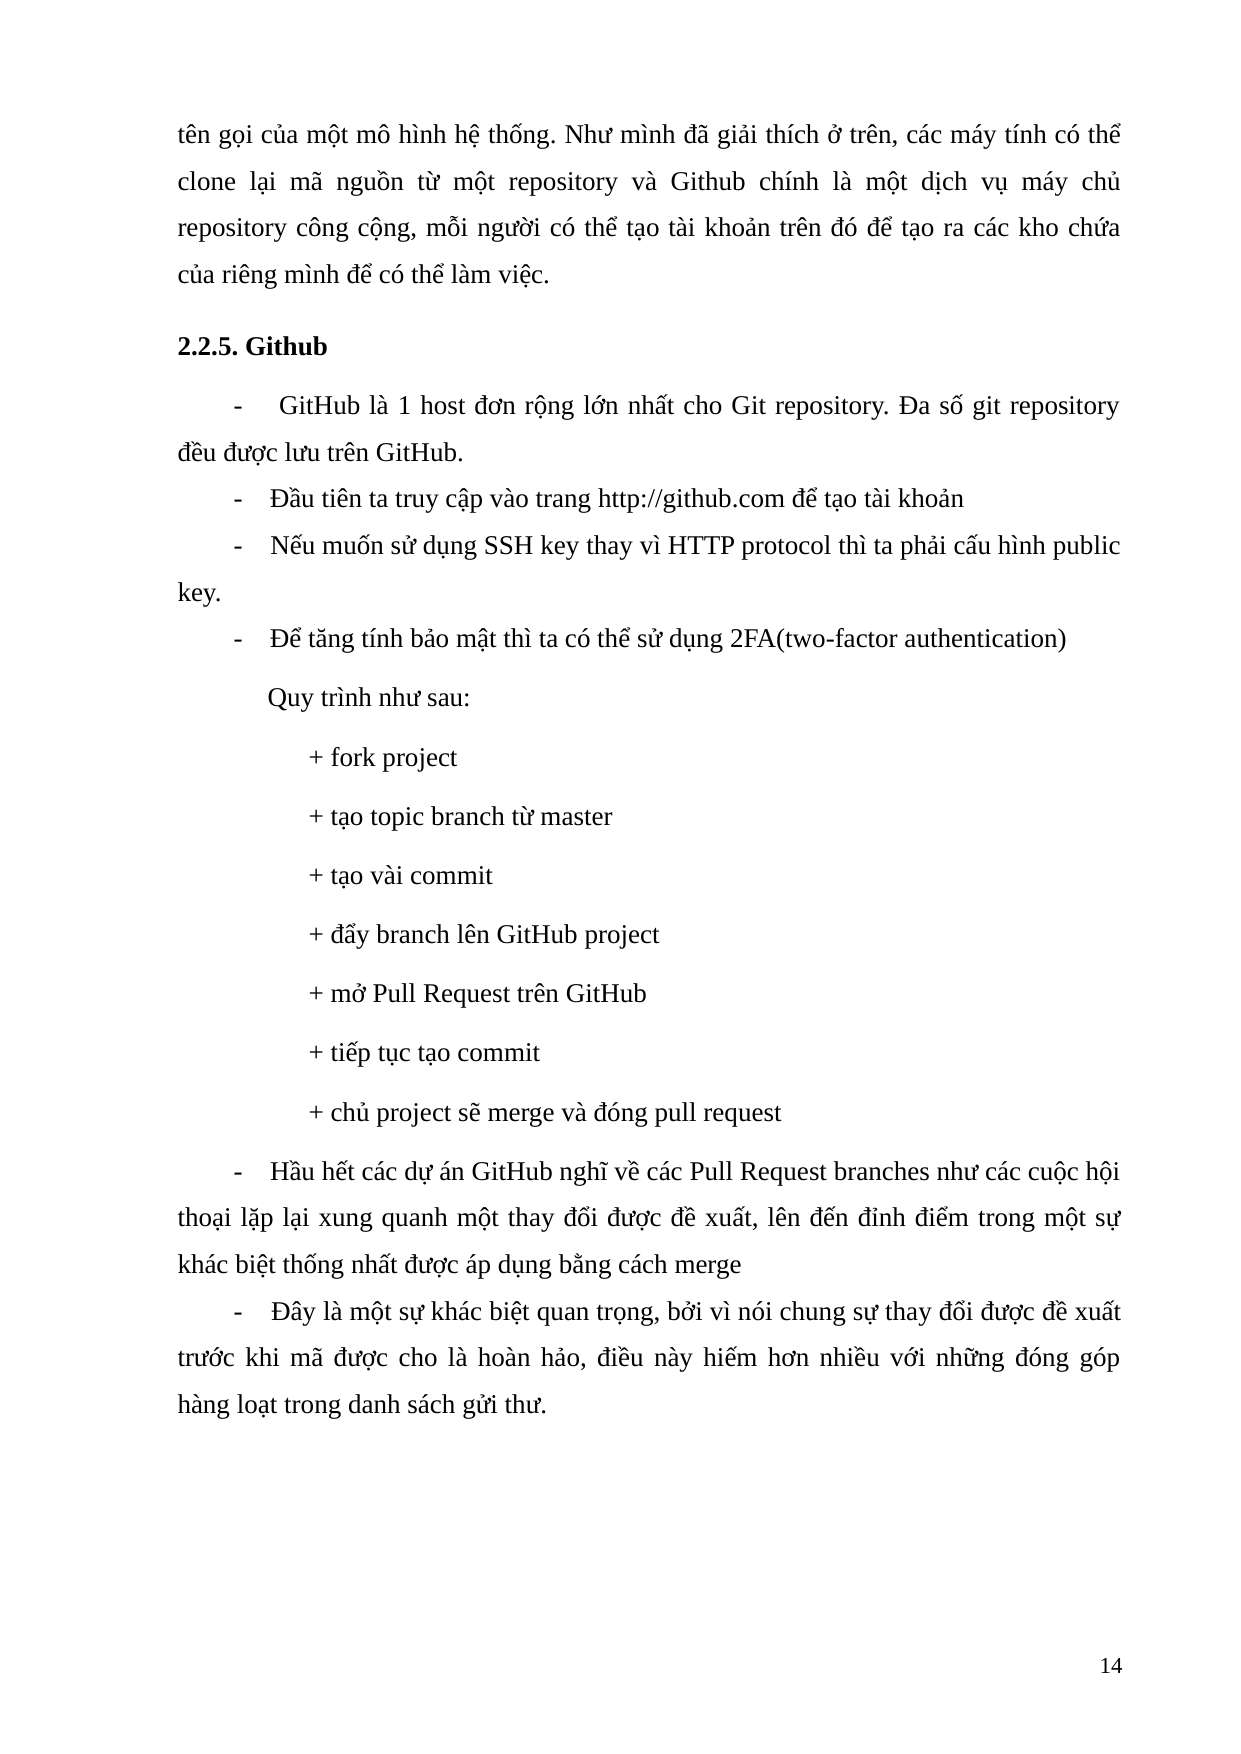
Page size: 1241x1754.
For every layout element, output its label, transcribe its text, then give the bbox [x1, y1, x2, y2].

text + đẩy branch lên GitHub project [252, 918, 1122, 949]
text + fork project [252, 741, 1122, 772]
list - GitHub là 1 host đơn rộng lớn nhất cho Git repository. Đa số git repository đều được lưu trên GitHub. [177, 389, 1122, 467]
text Quy trình như sau: [177, 681, 1122, 713]
subtitle 2.2.5. Github [177, 330, 1122, 361]
list - Nếu muốn sử dụng SSH key thay vì HTTP protocol thì ta phải cấu hình public key. [177, 529, 1122, 607]
list - Đây là một sự khác biệt quan trọng, bởi vì nói chung sự thay đổi được đề xuất trước khi mã được cho là hoàn hảo, điều này hiếm hơn nhiều với những đóng góp hàng loạt trong danh sách gửi thư. [177, 1295, 1122, 1419]
list - Hầu hết các dự án GitHub nghĩ về các Pull Request branches như các cuộc hội thoại lặp lại xung quanh một thay đổi được đề xuất, lên đến đỉnh điểm trong một sự khác biệt thống nhất được áp dụng bằng cách merge [177, 1155, 1122, 1279]
text + tiếp tục tạo commit [252, 1036, 1122, 1068]
text + mở Pull Request trên GitHub [252, 977, 1122, 1008]
text + tạo topic branch từ master [252, 800, 1122, 831]
list - Để tăng tính bảo mật thì ta có thể sử dụng 2FA(two-factor authentication) [177, 622, 1122, 653]
text + chủ project sẽ merge và đóng pull request [252, 1096, 1122, 1127]
list - Đầu tiên ta truy cập vào trang http://github.com để tạo tài khoản [177, 482, 1122, 513]
text tên gọi của một mô hình hệ thống. Như mình đã giải thích ở trên, các máy tính có thể clone lại mã nguồn từ một repository và Github chính là một dịch vụ máy chủ repository công cộng, mỗi người có thể tạo tài khoản trên đó để tạo ra các kho chứa của riêng mình để có thể làm việc. [177, 118, 1122, 289]
text + tạo vài commit [252, 859, 1122, 890]
